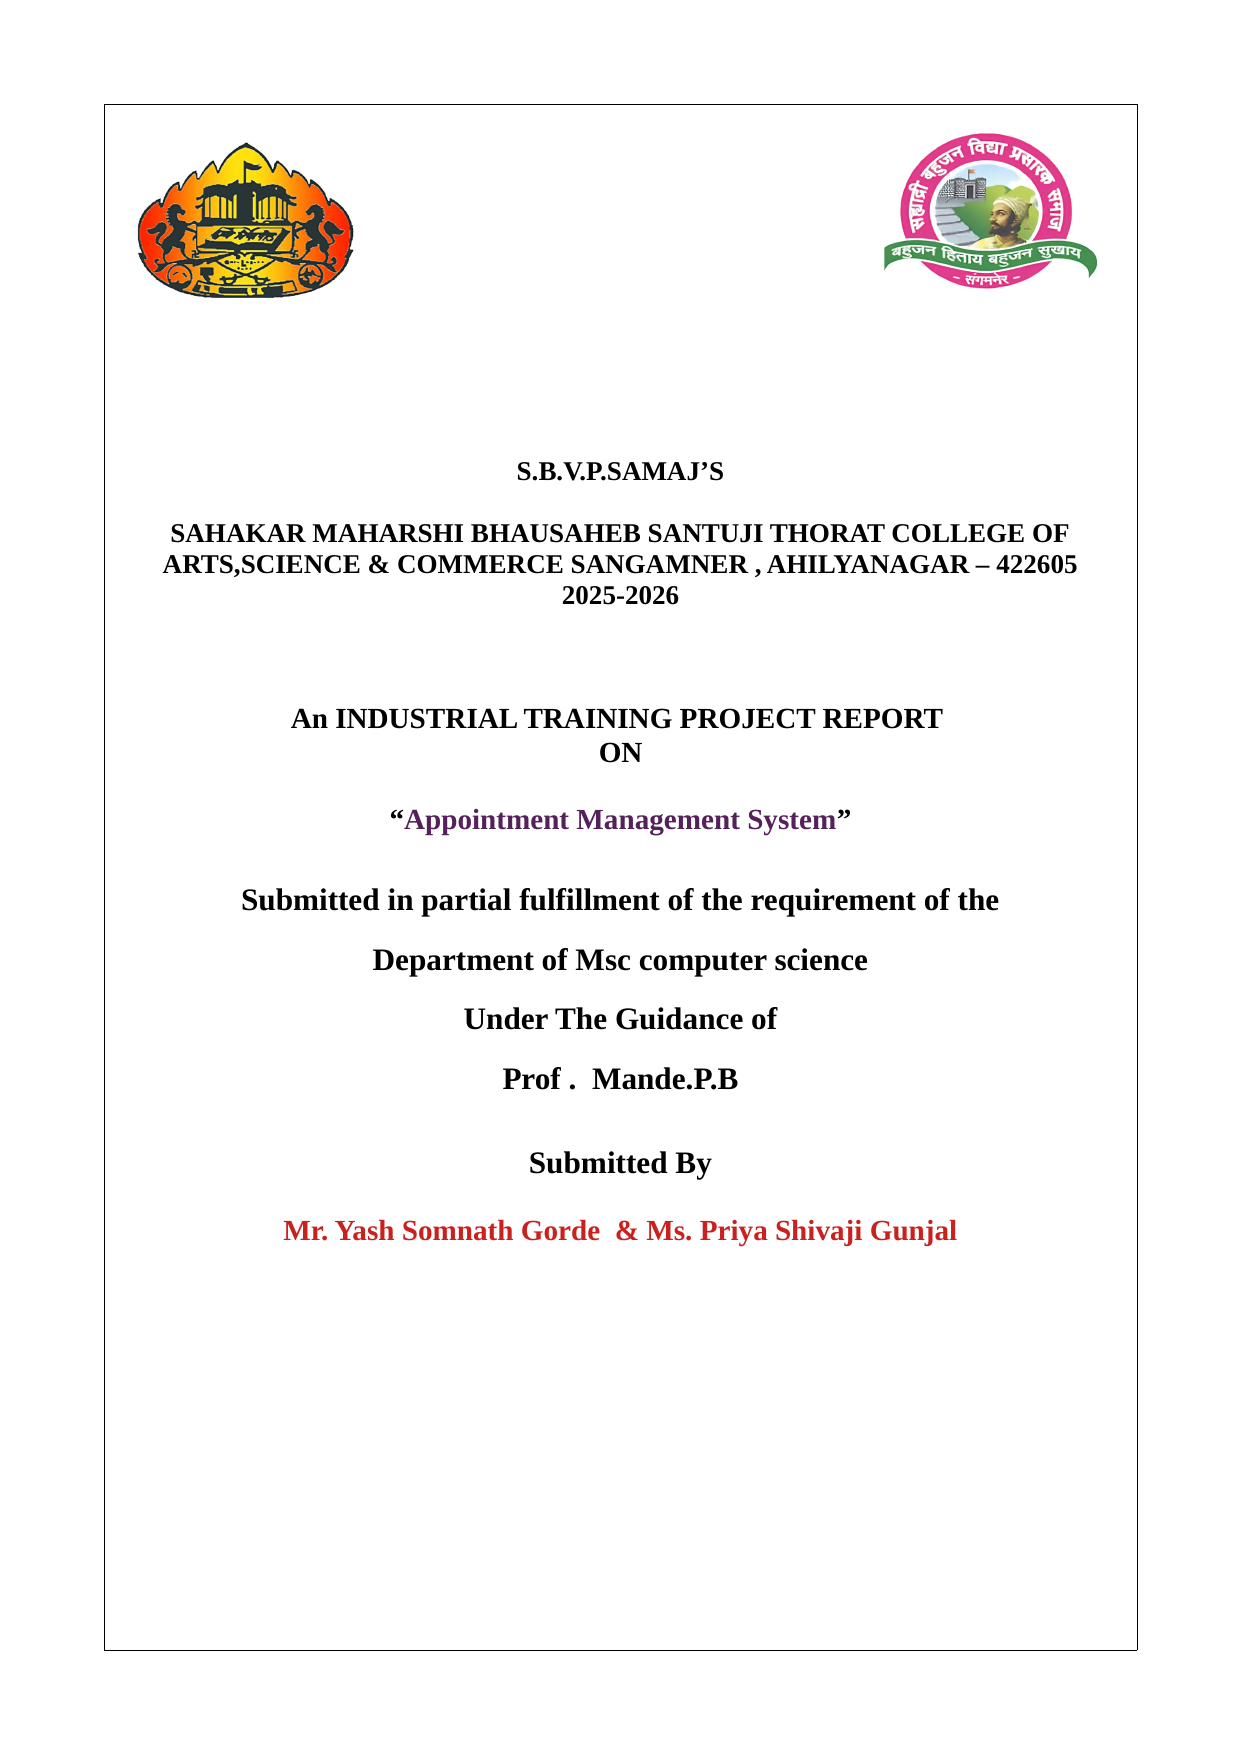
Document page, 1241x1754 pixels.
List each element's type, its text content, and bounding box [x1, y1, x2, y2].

text ON [110, 735, 1131, 768]
text “Appointment Management System” [110, 802, 1131, 836]
text Department of Msc computer science [110, 941, 1131, 977]
text S.B.V.P.SAMAJ’S [110, 455, 1131, 486]
text Submitted By [110, 1144, 1131, 1180]
picture [133, 136, 355, 302]
text Mr. Yash Somnath Gorde & Ms. Priya Shivaji Gunjal [110, 1213, 1131, 1247]
text 2025-2026 [110, 579, 1131, 610]
text Submitted in partial fulfillment of the requirement of the [110, 881, 1131, 917]
text SAHAKAR MAHARSHI BHAUSAHEB SANTUJI THORAT COLLEGE OF ARTS,SCIENCE & COMMERCE SANGAMNER , AHILYANAGAR – 422605 [110, 517, 1131, 579]
picture [884, 125, 1098, 306]
text Under The Guidance of [110, 1000, 1131, 1036]
text Prof . Mande.P.B [110, 1060, 1131, 1096]
text An INDUSTRIAL TRAINING PROJECT REPORT [110, 701, 1131, 735]
